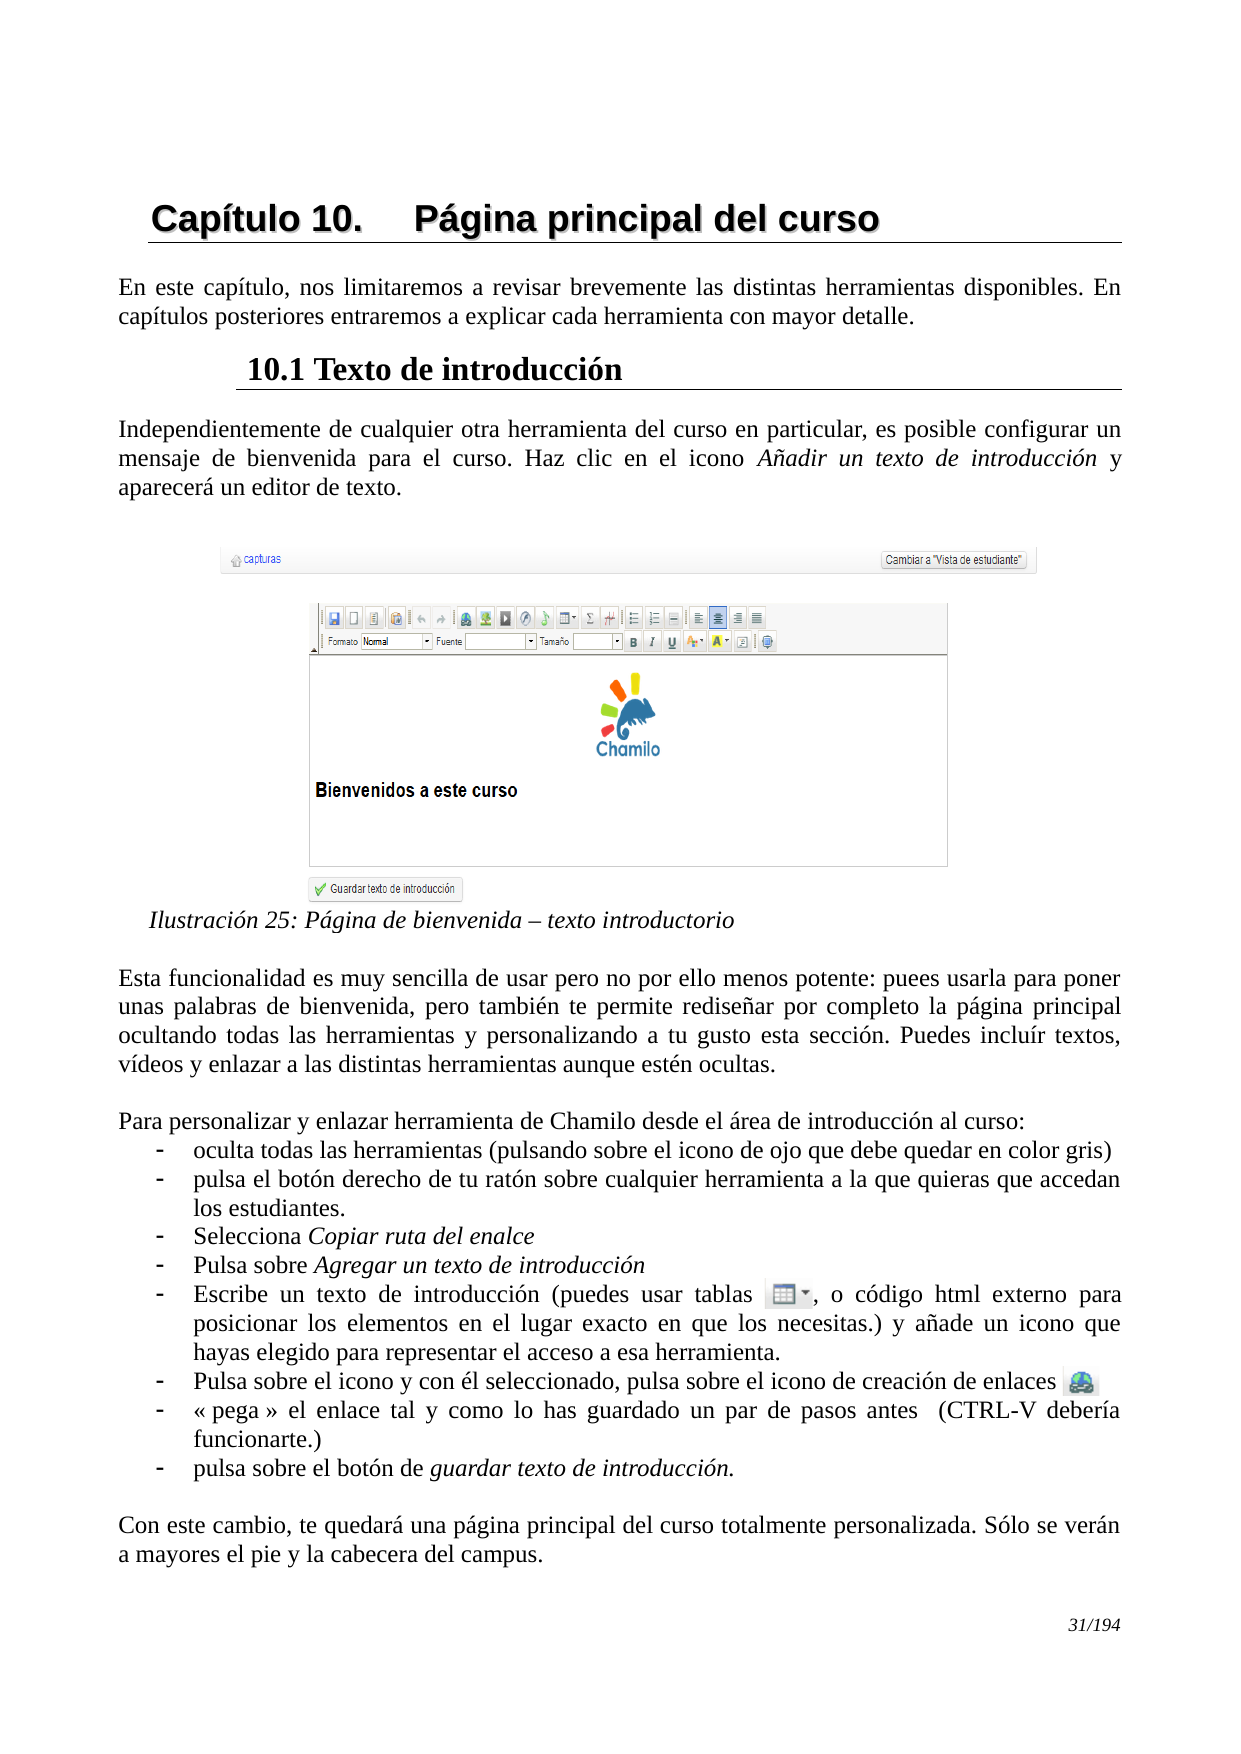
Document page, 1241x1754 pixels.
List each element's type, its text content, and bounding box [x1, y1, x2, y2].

subtitle Texto de introducción [236, 349, 1122, 389]
list pulsa el botón derecho de tu ratón sobre cualquier herramienta a la que quieras que accedan los estudiantes. [156, 1164, 1122, 1221]
list Pulsa sobre Agregar un texto de introducción [156, 1250, 1122, 1279]
picture [1062, 1366, 1100, 1396]
list Selecciona Copiar ruta del enalce [156, 1221, 1122, 1250]
list pulsa sobre el botón de guardar texto de introducción. [156, 1453, 1122, 1482]
list oculta todas las herramientas (pulsando sobre el icono de ojo que debe quedar en color gris) [156, 1135, 1122, 1164]
text En este capítulo, nos limitaremos a revisar brevemente las distintas herramientas disponibles. En capítulos posteriores entraremos a explicar cada herramienta con mayor detalle. [118, 272, 1122, 330]
list Escribe un texto de introducción (puedes usar tablas , o código html externo para posicionar los elementos en el lugar exacto en que los necesitas.) y añade un icono que hayas elegido para representar el acceso a esa herramienta. [156, 1279, 1122, 1366]
text Ilustración 25: Página de bienvenida – texto introductorio [149, 559, 1091, 932]
text Esta funcionalidad es muy sencilla de usar pero no por ello menos potente: puees usarla para poner unas palabras de bienvenida, pero también te permite rediseñar por completo la página principal ocultando todas las herramientas y personalizando a tu gusto esta sección. Puedes incluír textos, vídeos y enlazar a las distintas herramientas aunque estén ocultas. [118, 963, 1122, 1078]
text Con este cambio, te quedará una página principal del curso totalmente personalizada. Sólo se verán a mayores el pie y la cabecera del campus. [118, 1510, 1122, 1568]
subtitle Página principal del curso [148, 193, 1122, 242]
text Para personalizar y enlazar herramienta de Chamilo desde el área de introducción al curso: [118, 1106, 1122, 1135]
list Pulsa sobre el icono y con él seleccionado, pulsa sobre el icono de creación de enlaces [156, 1366, 1062, 1395]
picture [220, 547, 1039, 906]
picture [764, 1278, 813, 1309]
text Independientemente de cualquier otra herramienta del curso en particular, es posible configurar un mensaje de bienvenida para el curso. Haz clic en el icono Añadir un texto de introducción y aparecerá un editor de texto. [118, 414, 1122, 501]
list « pega » el enlace tal y como lo has guardado un par de pasos antes (CTRL-V debería funcionarte.) [156, 1395, 1122, 1453]
